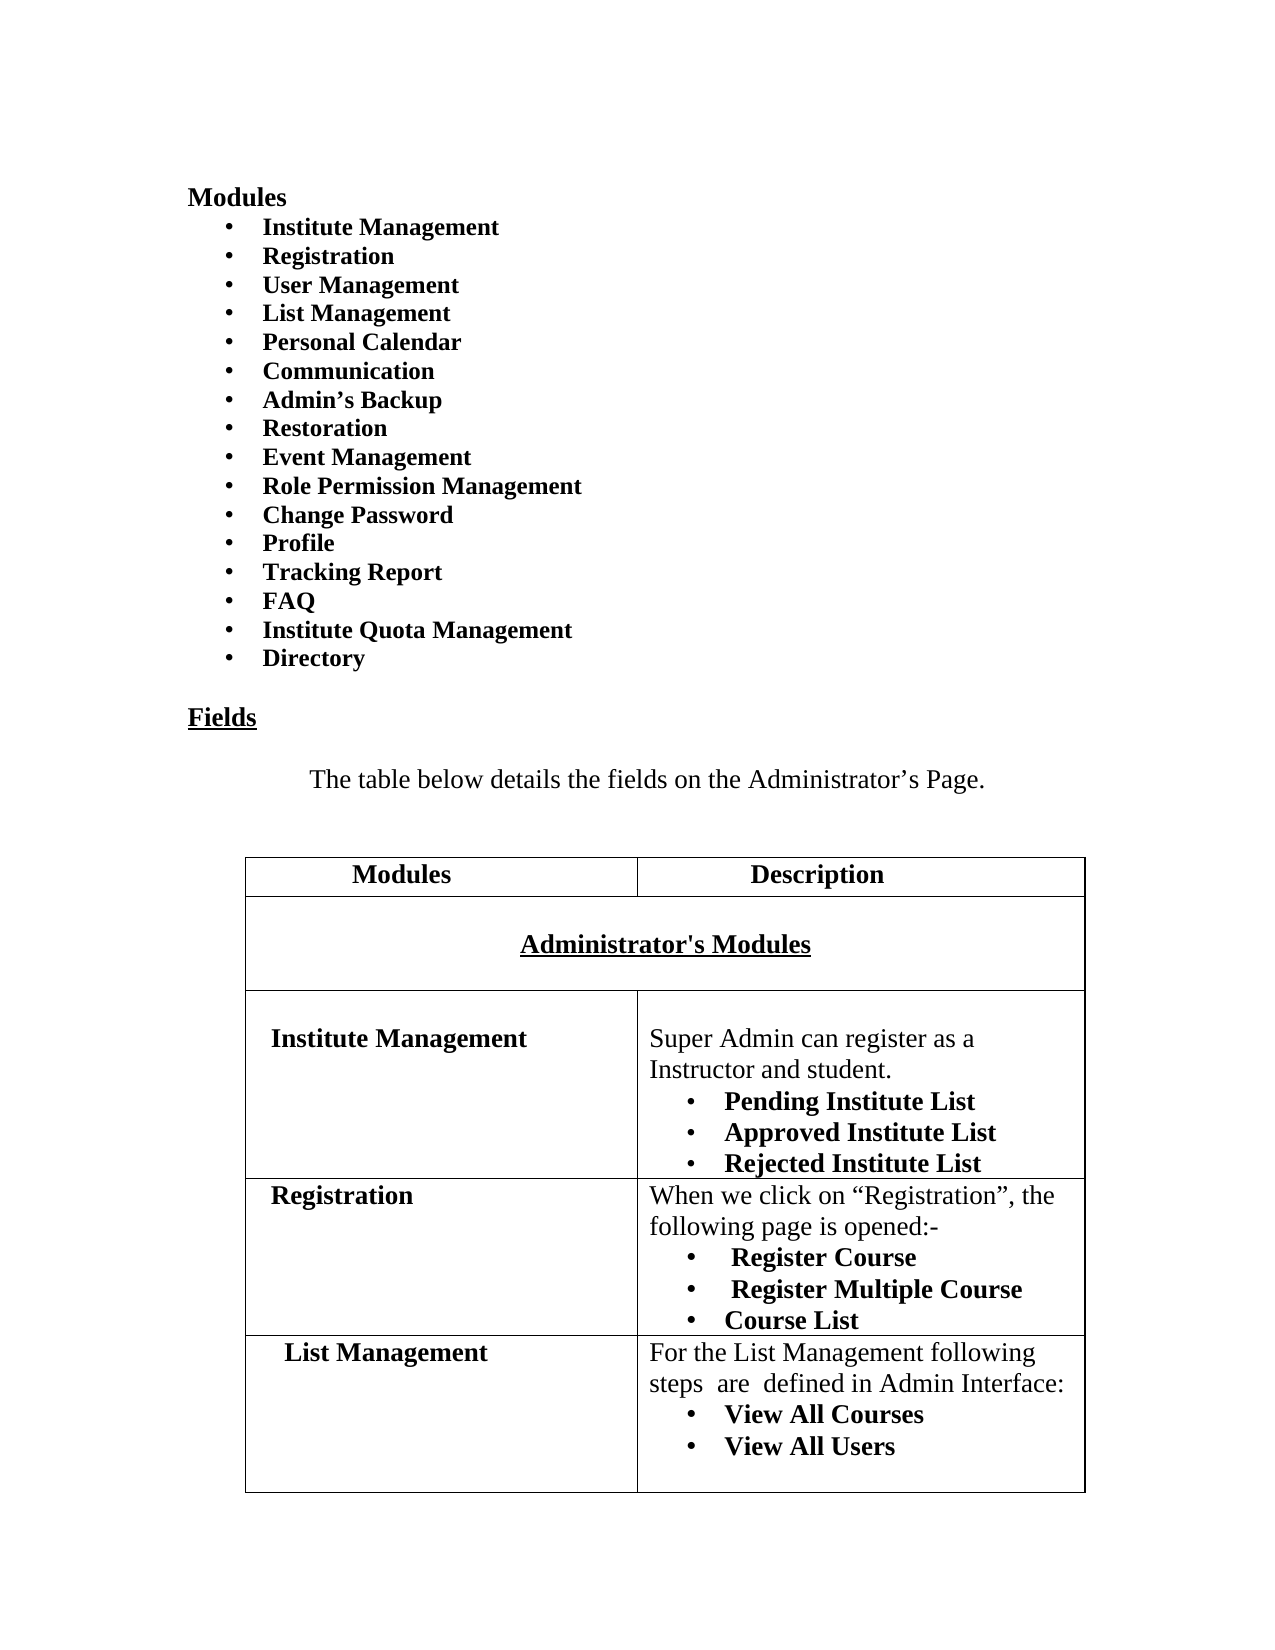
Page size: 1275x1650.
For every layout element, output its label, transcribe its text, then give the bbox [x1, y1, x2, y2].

table_header Modules [246, 858, 637, 896]
list Profile [225, 528, 1087, 557]
table_cell Administrator's Modules [246, 897, 1084, 990]
list Personal Calendar [225, 327, 1087, 356]
list Event Management [225, 442, 1087, 471]
list Change Password [225, 500, 1087, 528]
list Communication [225, 356, 1087, 385]
list FAQ [225, 586, 1087, 615]
list Directory [225, 643, 1087, 672]
text The table below details the fields on the Administrator’s Page. [187, 763, 1087, 794]
list Tracking Report [225, 557, 1087, 586]
table_cell Registration [246, 1179, 637, 1335]
list Institute Quota Management [225, 615, 1087, 643]
table_cell List Management [246, 1336, 637, 1492]
table_cell Institute Management [246, 991, 637, 1178]
text Modules [187, 181, 1087, 212]
list Role Permission Management [225, 471, 1087, 500]
table_cell For the List Management following steps are defined in Admin Interface: View All Courses View All Users [638, 1336, 1084, 1492]
list Restoration [225, 413, 1087, 442]
table_cell When we click on “Registration”, the following page is opened:- Register Course Register Multiple Course Course List [638, 1179, 1084, 1335]
table_header Description [638, 858, 1084, 896]
list Registration [225, 241, 1087, 270]
text Fields [187, 701, 1087, 732]
list Institute Management [225, 212, 1087, 241]
table_cell Super Admin can register as a Instructor and student. Pending Institute List Approved Institute List Rejected Institute List [638, 991, 1084, 1178]
list Admin’s Backup [225, 385, 1087, 413]
list List Management [225, 298, 1087, 327]
list User Management [225, 270, 1087, 298]
